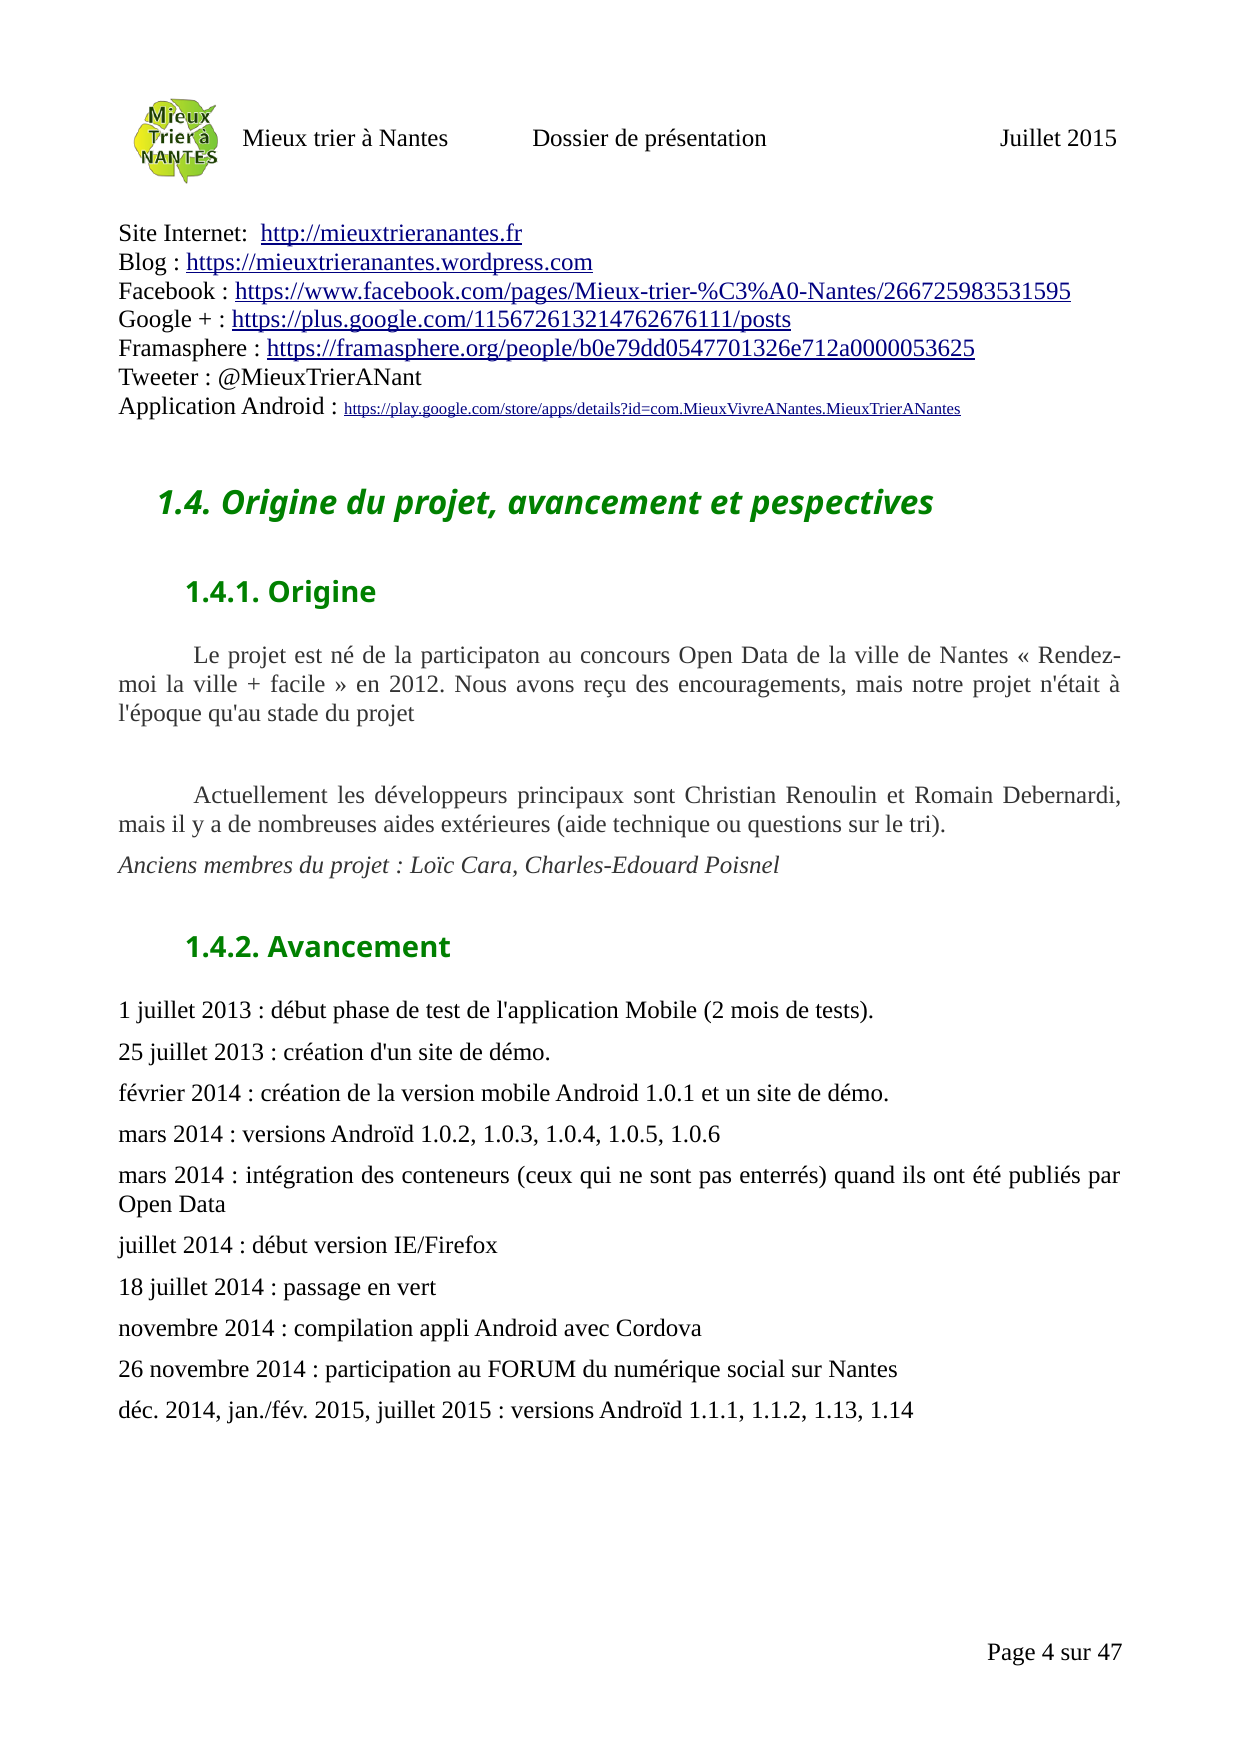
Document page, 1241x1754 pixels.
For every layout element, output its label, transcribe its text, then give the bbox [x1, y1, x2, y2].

text déc. 2014, jan./fév. 2015, juillet 2015 : versions Androïd 1.1.1, 1.1.2, 1.13, 1.14 [118, 1396, 1122, 1424]
text Application Android : https://play.google.com/store/apps/details?id=com.MieuxVivreANantes.MieuxTrierANantes [118, 391, 1122, 419]
subtitle Origine [148, 571, 1122, 611]
text Le projet est né de la participaton au concours Open Data de la ville de Nantes « Rendez-moi la ville + facile » en 2012. Nous avons reçu des encouragements, mais notre projet n'était à l'époque qu'au stade du projet [118, 640, 1122, 727]
text Actuellement les développeurs principaux sont Christian Renoulin et Romain Debernardi, mais il y a de nombreuses aides extérieures (aide technique ou questions sur le tri). [118, 780, 1122, 838]
text Facebook : https://www.facebook.com/pages/Mieux-trier-%C3%A0-Nantes/266725983531595 [118, 276, 1122, 304]
text Anciens membres du projet : Loïc Cara, Charles-Edouard Poisnel [118, 850, 1122, 879]
subtitle Avancement [148, 926, 1122, 966]
text mars 2014 : versions Androïd 1.0.2, 1.0.3, 1.0.4, 1.0.5, 1.0.6 [118, 1119, 1122, 1148]
text Tweeter : @MieuxTrierANant [118, 362, 1122, 391]
text novembre 2014 : compilation appli Android avec Cordova [118, 1313, 1122, 1342]
text 1 juillet 2013 : début phase de test de l'application Mobile (2 mois de tests). [118, 996, 1122, 1024]
text Google + : https://plus.google.com/115672613214762676111/posts [118, 304, 1122, 333]
text 18 juillet 2014 : passage en vert [118, 1272, 1122, 1301]
subtitle Origine du projet, avancement et pespectives [148, 478, 1122, 524]
picture [131, 95, 221, 185]
text Framasphere : https://framasphere.org/people/b0e79dd0547701326e712a0000053625 [118, 333, 1122, 362]
text mars 2014 : intégration des conteneurs (ceux qui ne sont pas enterrés) quand ils ont été publiés par Open Data [118, 1161, 1122, 1218]
text Site Internet: http://mieuxtrieranantes.fr [118, 218, 1122, 247]
text juillet 2014 : début version IE/Firefox [118, 1231, 1122, 1259]
text Blog : https://mieuxtrieranantes.wordpress.com [118, 247, 1122, 276]
text 26 novembre 2014 : participation au FORUM du numérique social sur Nantes [118, 1354, 1122, 1383]
text février 2014 : création de la version mobile Android 1.0.1 et un site de démo. [118, 1078, 1122, 1107]
text 25 juillet 2013 : création d'un site de démo. [118, 1037, 1122, 1066]
